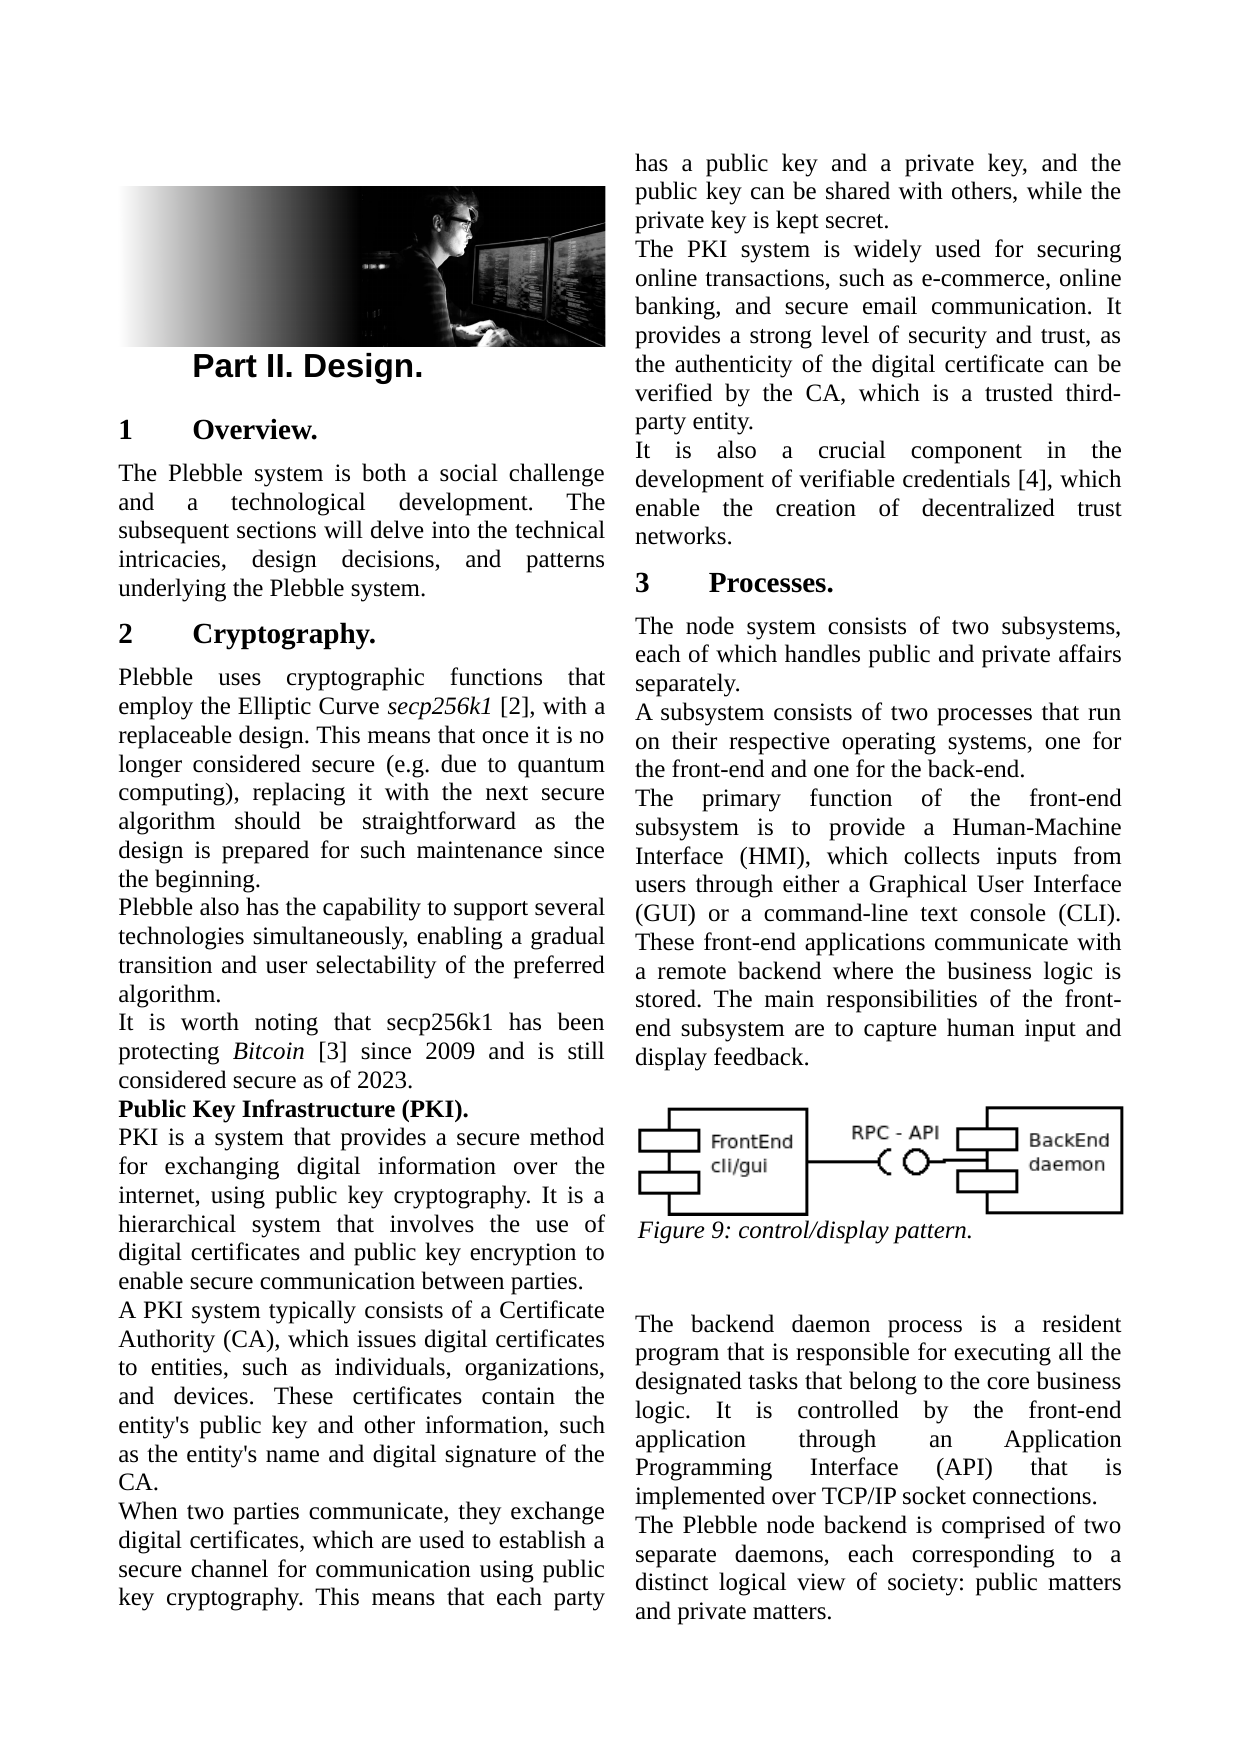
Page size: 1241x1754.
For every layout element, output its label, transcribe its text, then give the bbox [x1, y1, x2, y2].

picture [118, 186, 606, 347]
text A PKI system typically consists of a Certificate Authority (CA), which issues digital certificates to entities, such as individuals, organizations, and devices. These certificates contain the entity's public key and other information, such as the entity's name and digital signature of the CA. [118, 1295, 605, 1496]
subtitle Overview. [118, 412, 605, 446]
subtitle Cryptography. [118, 616, 605, 650]
text The Plebble node backend is comprised of two separate daemons, each corresponding to a distinct logical view of society: public matters and private matters. [635, 1510, 1122, 1625]
text Figure 9: control/display pattern. [638, 1216, 1125, 1244]
text The backend daemon process is a resident program that is responsible for executing all the designated tasks that belong to the core business logic. It is controlled by the front-end application through an Application Programming Interface (API) that is implemented over TCP/IP socket connections. [635, 1309, 1122, 1510]
subtitle Processes. [635, 565, 1122, 598]
text The PKI system is widely used for securing online transactions, such as e-commerce, online banking, and secure email communication. It provides a strong level of security and trust, as the authenticity of the digital certificate can be verified by the CA, which is a trusted third-party entity. [635, 234, 1122, 435]
subtitle [118, 168, 605, 186]
subtitle Part II. Design. [118, 347, 605, 385]
text The Plebble system is both a social challenge and a technological development. The subsequent sections will delve into the technical intricacies, design decisions, and patterns underlying the Plebble system. [118, 458, 605, 602]
text When two parties communicate, they exchange digital certificates, which are used to establish a secure channel for communication using public key cryptography. This means that each party [118, 1496, 605, 1611]
text Plebble uses cryptographic functions that employ the Elliptic Curve secp256k1 [2], with a replaceable design. This means that once it is no longer considered secure (e.g. due to quantum computing), replacing it with the next secure algorithm should be straightforward as the design is prepared for such maintenance since the beginning. [118, 662, 605, 892]
text It is also a crucial component in the development of verifiable credentials [4], which enable the creation of decentralized trust networks. [635, 435, 1122, 550]
text has a public key and a private key, and the public key can be shared with others, while the private key is kept secret. [635, 148, 1122, 234]
text Public Key Infrastructure (PKI). [118, 1094, 605, 1122]
text PKI is a system that provides a secure method for exchanging digital information over the internet, using public key cryptography. It is a hierarchical system that involves the use of digital certificates and public key encryption to enable secure communication between parties. [118, 1122, 605, 1295]
picture [637, 1106, 1125, 1216]
text Plebble also has the capability to support several technologies simultaneously, enabling a gradual transition and user selectability of the preferred algorithm. [118, 892, 605, 1007]
text The primary function of the front-end subsystem is to provide a Human-Machine Interface (HMI), which collects inputs from users through either a Graphical User Interface (GUI) or a command-line text console (CLI). These front-end applications communicate with a remote backend where the business logic is stored. The main responsibilities of the front-end subsystem are to capture human input and display feedback. [635, 783, 1122, 1071]
text It is worth noting that secp256k1 has been protecting Bitcoin [3] since 2009 and is still considered secure as of 2023. [118, 1007, 605, 1094]
text The node system consists of two subsystems, each of which handles public and private affairs separately. A subsystem consists of two processes that run on their respective operating systems, one for the front-end and one for the back-end. [635, 611, 1122, 783]
